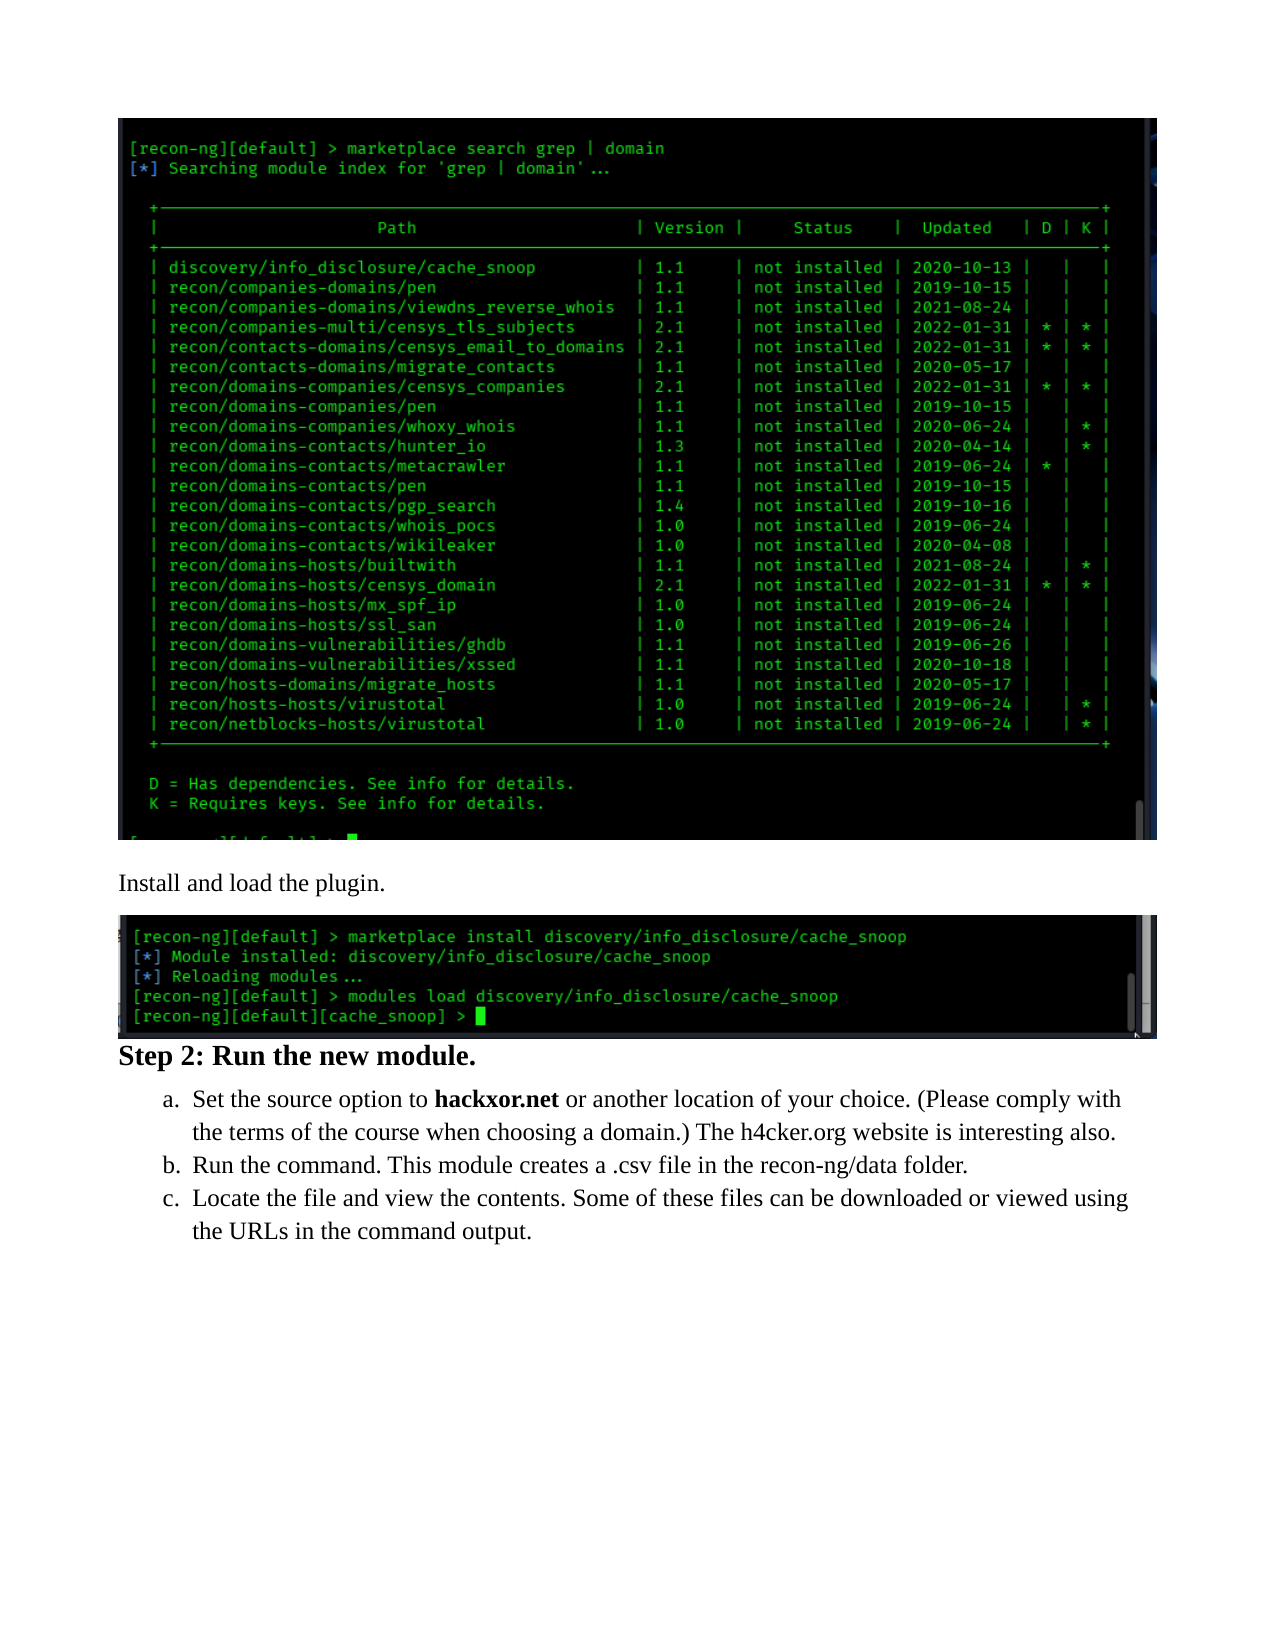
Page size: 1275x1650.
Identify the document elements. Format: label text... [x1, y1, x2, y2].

text Install and load the plugin. [118, 868, 1157, 897]
picture [118, 915, 1157, 1039]
subtitle Step 2: Run the new module. [118, 1039, 1157, 1072]
list Locate the file and view the contents. Some of these files can be downloaded or viewed using the URLs in the command output. [162, 1183, 1157, 1245]
list Set the source option to hackxor.net or another location of your choice. (Please comply with the terms of the course when choosing a domain.) The h4cker.org website is interesting also. [162, 1084, 1157, 1146]
list Run the command. This module creates a .csv file in the recon-ng/data folder. [162, 1150, 1157, 1179]
picture [118, 118, 1157, 840]
